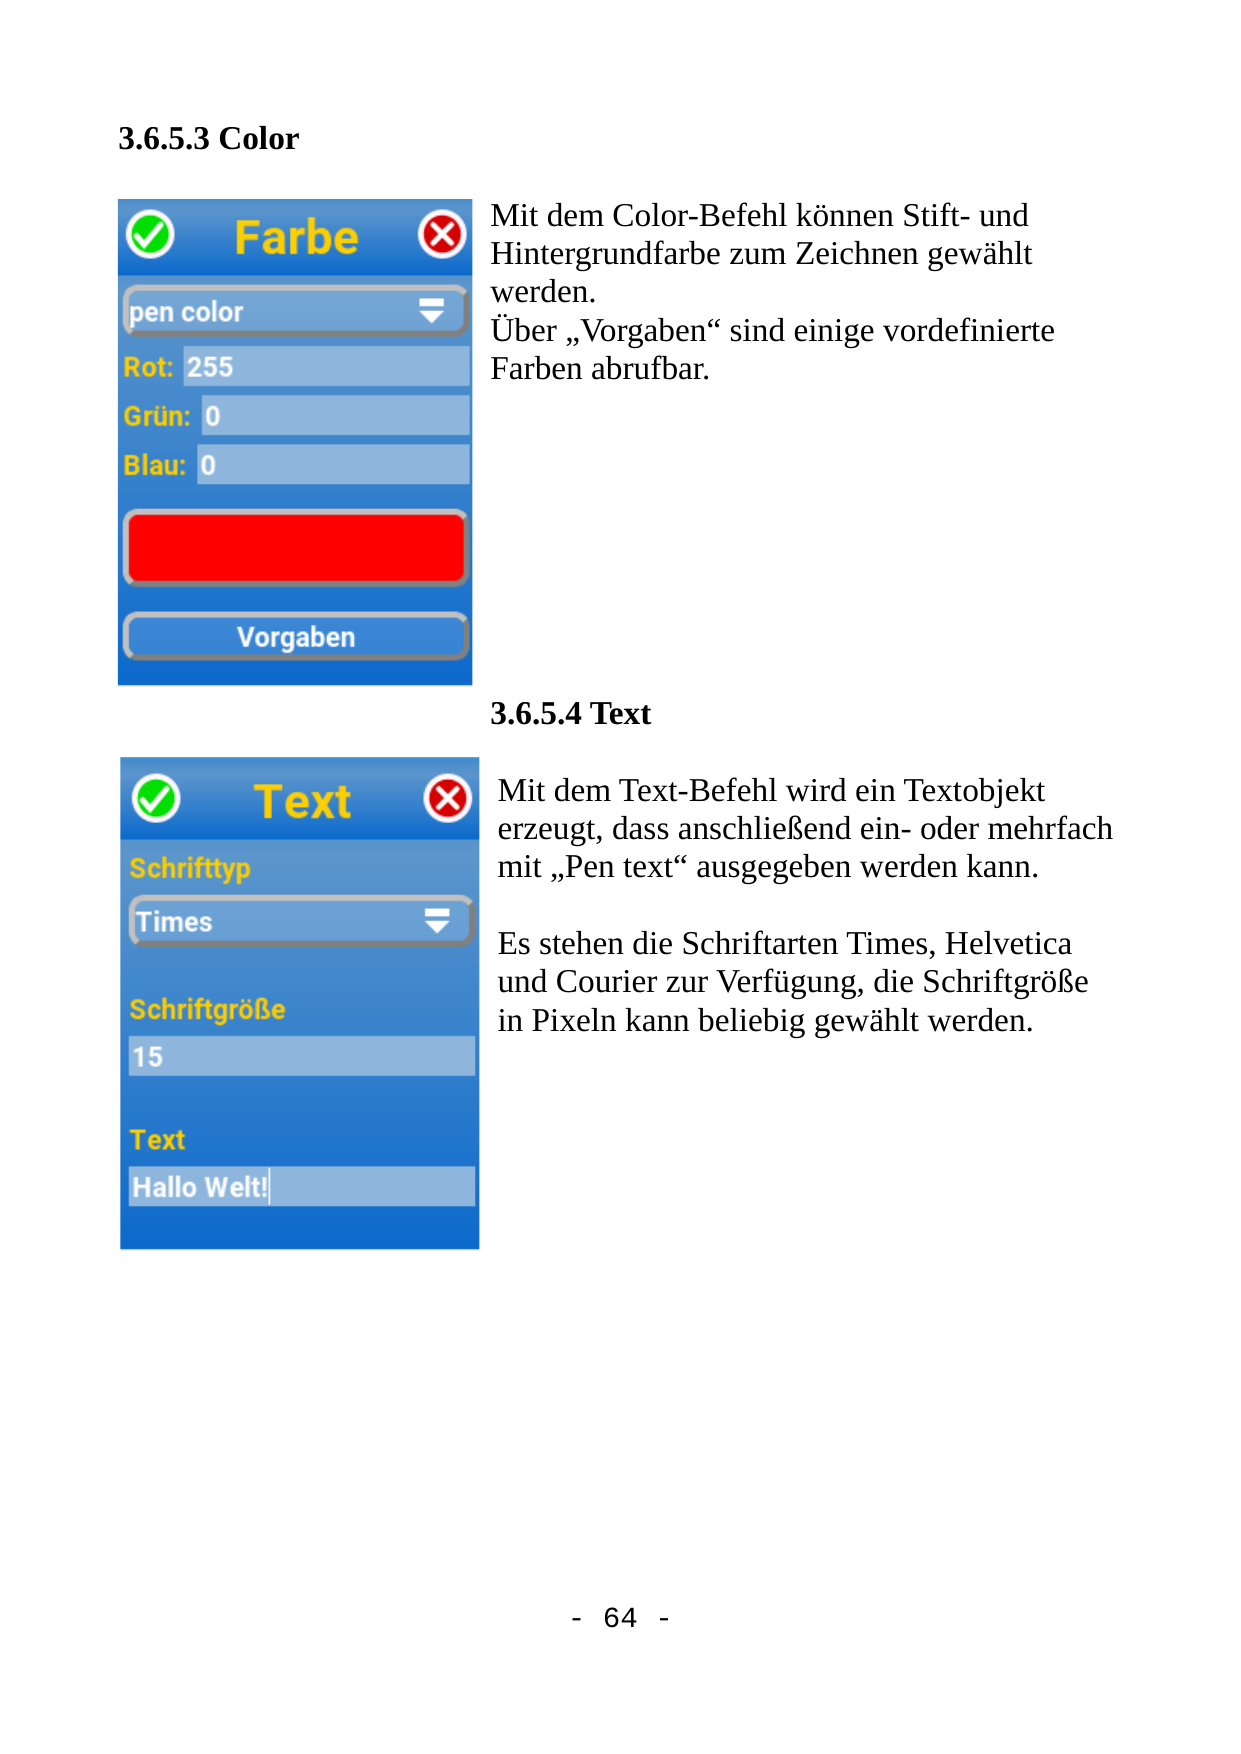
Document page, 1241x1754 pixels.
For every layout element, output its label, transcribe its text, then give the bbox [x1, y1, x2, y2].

text Mit dem Text-Befehl wird ein Textobjekt erzeugt, dass anschließend ein- oder mehrfach mit „Pen text“ ausgegeben werden kann. [480, 770, 1122, 885]
picture [117, 199, 473, 687]
text Über „Vorgaben“ sind einige vordefinierte Farben abrufbar. [473, 310, 1122, 386]
text Es stehen die Schriftarten Times, Helvetica und Courier zur Verfügung, die Schriftgröße in Pixeln kann beliebig gewählt werden. [480, 923, 1122, 1038]
text 3.6.5.4 Text [118, 693, 1122, 731]
text Mit dem Color-Befehl können Stift- und Hintergrundfarbe zum Zeichnen gewählt werden. [118, 195, 1122, 310]
picture [120, 757, 480, 1251]
text 3.6.5.3 Color [118, 118, 1122, 156]
